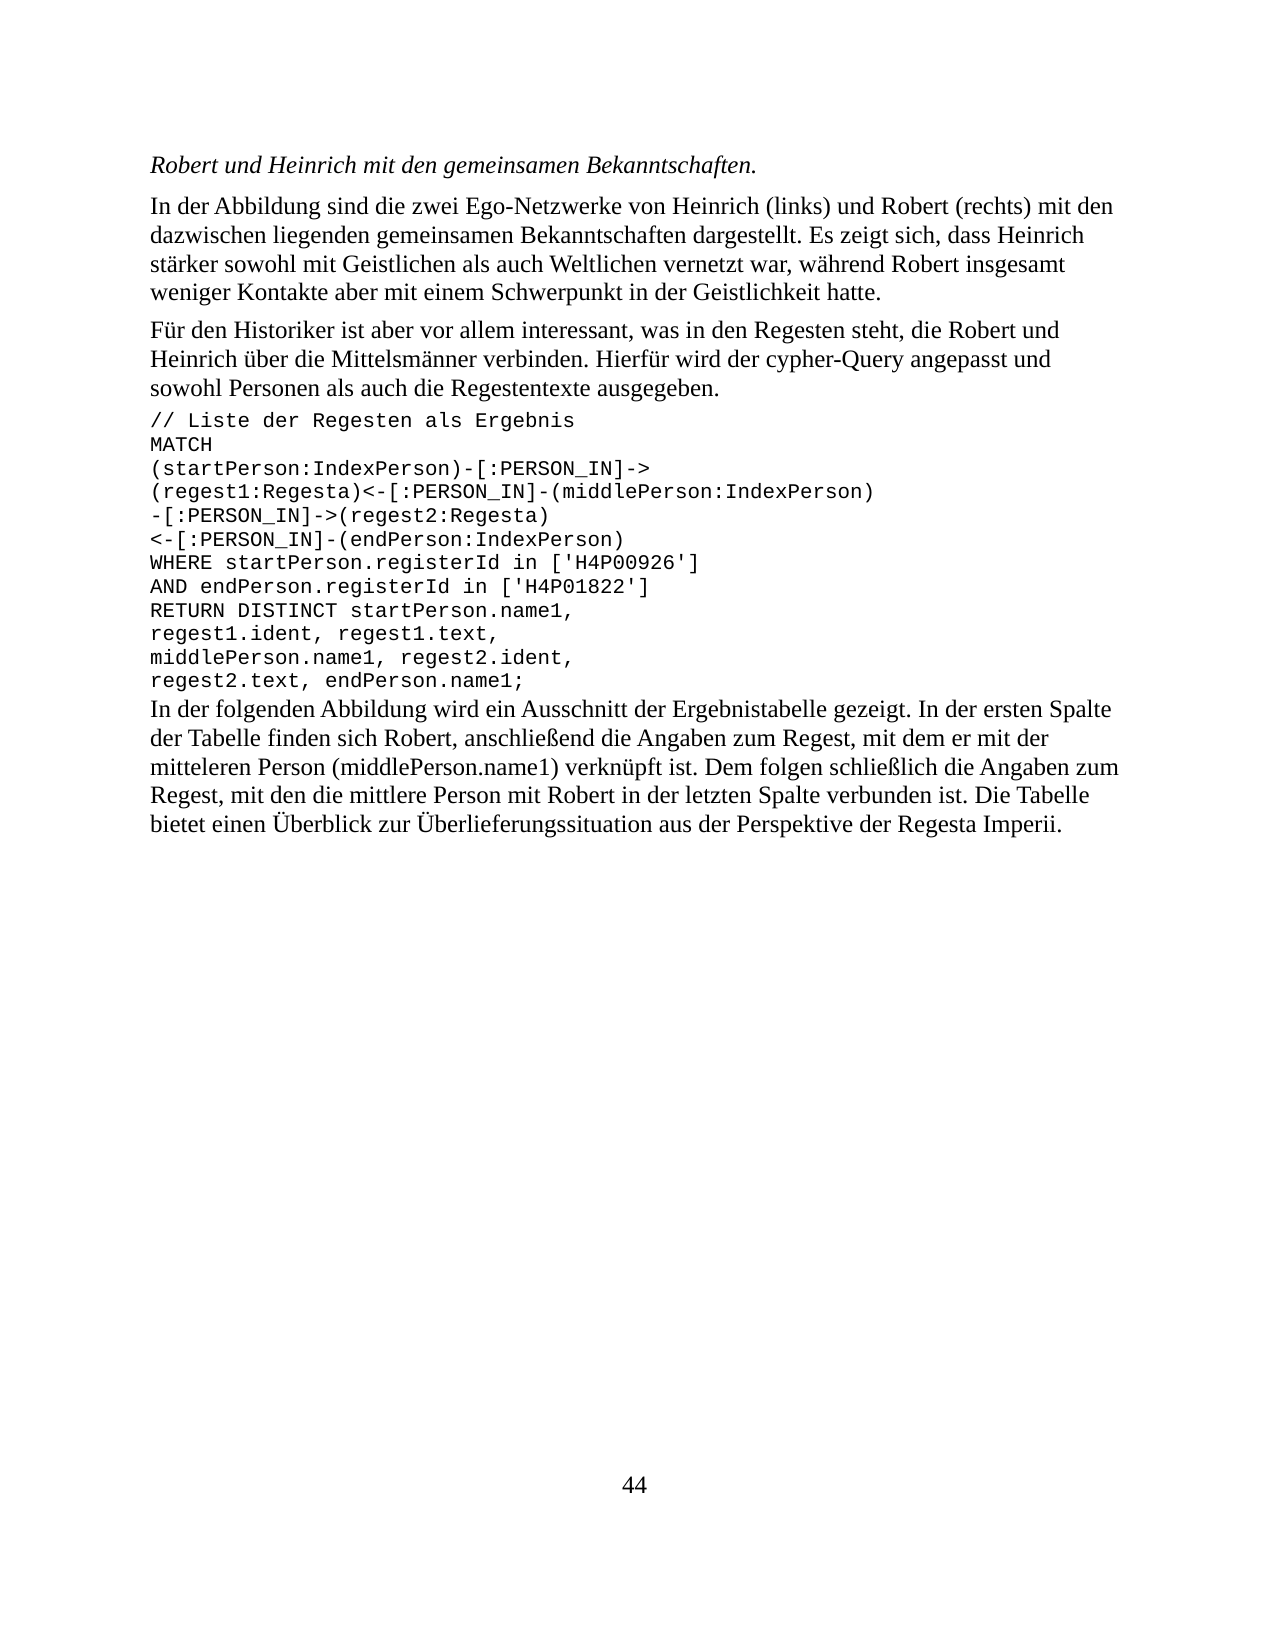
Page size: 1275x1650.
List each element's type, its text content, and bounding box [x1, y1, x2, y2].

text <-[:PERSON_IN]-(endPerson:IndexPerson) [150, 529, 1125, 552]
text In der folgenden Abbildung wird ein Ausschnitt der Ergebnistabelle gezeigt. In der ersten Spalte der Tabelle finden sich Robert, anschließend die Angaben zum Regest, mit dem er mit der mitteleren Person (middlePerson.name1) verknüpft ist. Dem folgen schließlich die Angaben zum Regest, mit den die mittlere Person mit Robert in der letzten Spalte verbunden ist. Die Tabelle bietet einen Überblick zur Überlieferungssituation aus der Perspektive der Regesta Imperii. [150, 694, 1125, 838]
text (startPerson:IndexPerson)-[:PERSON_IN]-> [150, 458, 1125, 481]
text Robert und Heinrich mit den gemeinsamen Bekanntschaften. [150, 150, 1125, 179]
text AND endPerson.registerId in ['H4P01822'] [150, 576, 1125, 599]
text (regest1:Regesta)<-[:PERSON_IN]-(middlePerson:IndexPerson) [150, 481, 1125, 505]
text middlePerson.name1, regest2.ident, [150, 647, 1125, 671]
text MATCH [150, 434, 1125, 458]
text // Liste der Regesten als Ergebnis [150, 410, 1125, 434]
text -[:PERSON_IN]->(regest2:Regesta) [150, 505, 1125, 529]
text RETURN DISTINCT startPerson.name1, [150, 599, 1125, 623]
text regest1.ident, regest1.text, [150, 623, 1125, 647]
text In der Abbildung sind die zwei Ego-Netzwerke von Heinrich (links) und Robert (rechts) mit den dazwischen liegenden gemeinsamen Bekanntschaften dargestellt. Es zeigt sich, dass Heinrich stärker sowohl mit Geistlichen als auch Weltlichen vernetzt war, während Robert insgesamt weniger Kontakte aber mit einem Schwerpunkt in der Geistlichkeit hatte. [150, 191, 1125, 306]
text regest2.text, endPerson.name1; [150, 671, 1125, 694]
text Für den Historiker ist aber vor allem interessant, was in den Regesten steht, die Robert und Heinrich über die Mittelsmänner verbinden. Hierfür wird der cypher-Query angepasst und sowohl Personen als auch die Regestentexte ausgegeben. [150, 315, 1125, 401]
text WHERE startPerson.registerId in ['H4P00926'] [150, 552, 1125, 576]
